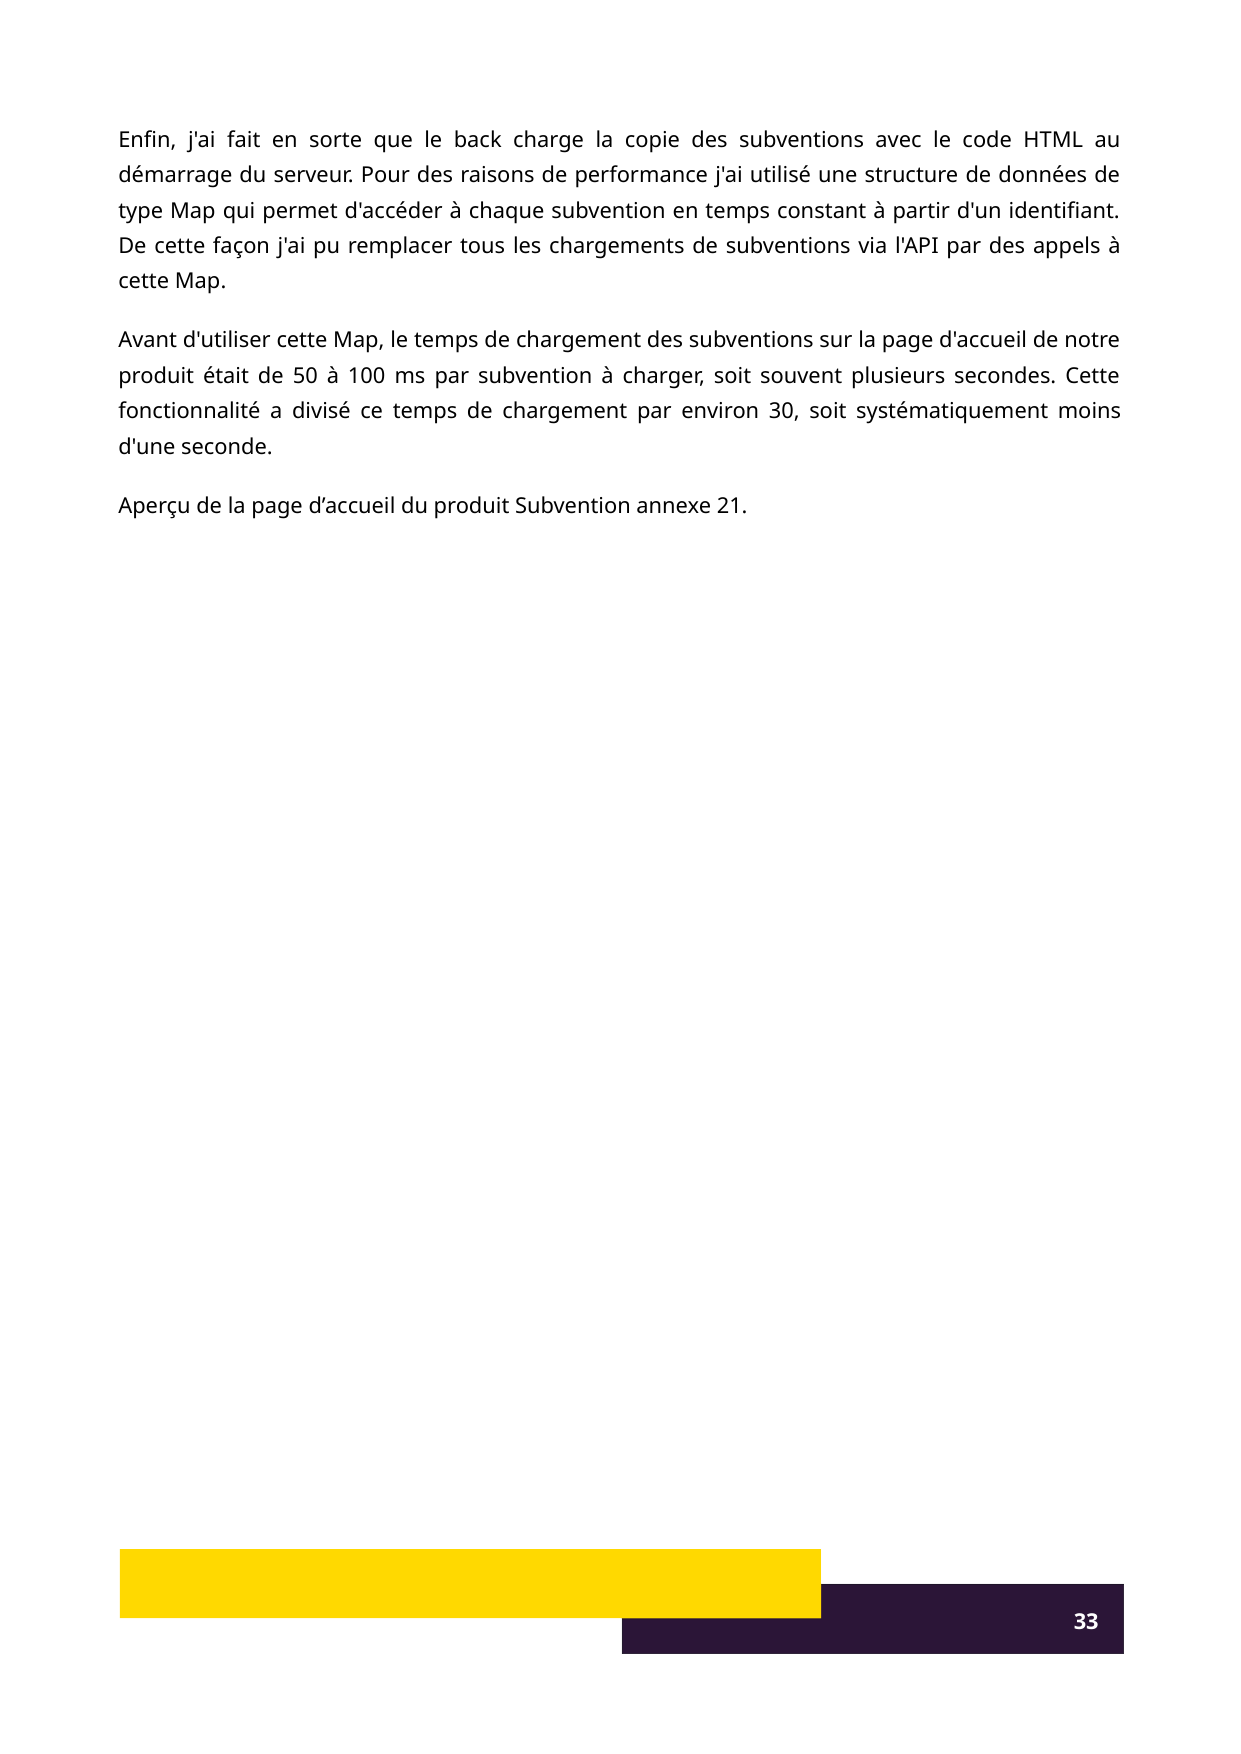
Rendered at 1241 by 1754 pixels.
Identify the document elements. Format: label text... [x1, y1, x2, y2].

text Aperçu de la page d’accueil du produit Subvention annexe 21. [118, 484, 1122, 519]
picture [119, 1549, 1124, 1654]
text Avant d'utiliser cette Map, le temps de chargement des subventions sur la page d'accueil de notre produit était de 50 à 100 ms par subvention à charger, soit souvent plusieurs secondes. Cette fonctionnalité a divisé ce temps de chargement par environ 30, soit systématiquement moins d'une seconde. [118, 319, 1122, 461]
text Enfin, j'ai fait en sorte que le back charge la copie des subventions avec le code HTML au démarrage du serveur. Pour des raisons de performance j'ai utilisé une structure de données de type Map qui permet d'accéder à chaque subvention en temps constant à partir d'un identifiant. De cette façon j'ai pu remplacer tous les chargements de subventions via l'API par des appels à cette Map. [118, 118, 1122, 295]
